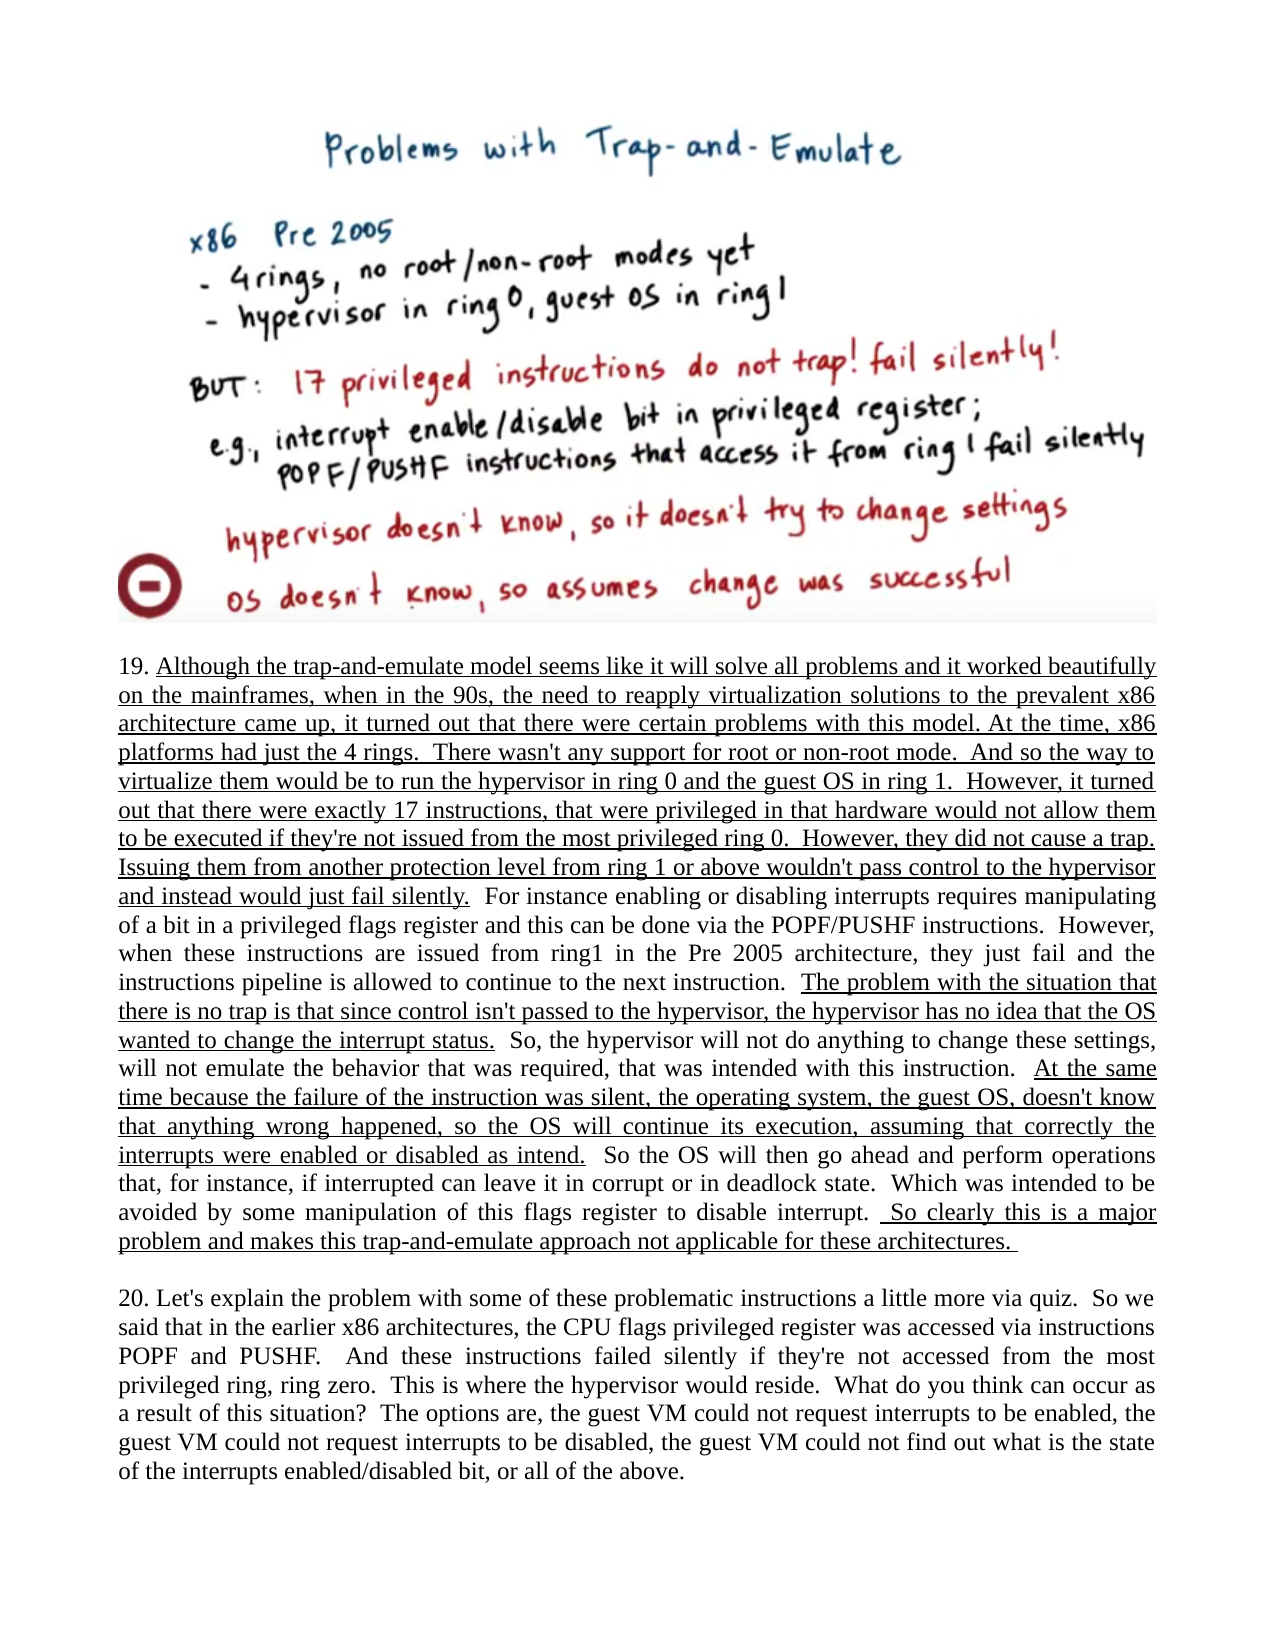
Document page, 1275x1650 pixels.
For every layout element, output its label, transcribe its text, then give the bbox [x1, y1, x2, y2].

text 20. Let's explain the problem with some of these problematic instructions a little more via quiz. So we said that in the earlier x86 architectures, the CPU flags privileged register was accessed via instructions POPF and PUSHF. And these instructions failed silently if they're not accessed from the most privileged ring, ring zero. This is where the hypervisor would reside. What do you think can occur as a result of this situation? The options are, the guest VM could not request interrupts to be enabled, the guest VM could not request interrupts to be disabled, the guest VM could not find out what is the state of the interrupts enabled/disabled bit, or all of the above. [118, 1283, 1157, 1485]
text wanted to change the interrupt status. So, the hypervisor will not do anything to change these settings, will not emulate the behavior that was required, that was intended with this instruction. At the same time because the failure of the instruction was silent, the operating system, the guest OS, doesn't know that anything wrong happened, so the OS will continue its execution, assuming that correctly the interrupts were enabled or disabled as intend. So the OS will then go ahead and perform operations that, for instance, if interrupted can leave it in corrupt or in deadlock state. Which was intended to be avoided by some manipulation of this flags register to disable interrupt. So clearly this is a major problem and makes this trap-and-emulate approach not applicable for these architectures. [118, 1022, 1157, 1255]
text to be executed if they're not issued from the most privileged ring 0. However, they did not cause a trap. Issuing them from another protection level from ring 1 or above wouldn't pass control to the hypervisor and instead would just fail silently. For instance enabling or disabling interrupts requires manipulating of a bit in a privileged flags register and this can be done via the POPF/PUSHF instructions. However, when these instructions are issued from ring1 in the Pre 2005 architecture, they just fail and the instructions pipeline is allowed to continue to the next instruction. The problem with the situation that there is no trap is that since control isn't passed to the hypervisor, the hypervisor has no idea that the OS [118, 821, 1157, 1021]
text platforms had just the 4 rings. There wasn't any support for root or non-root mode. And so the way to virtualize them would be to run the hypervisor in ring 0 and the guest OS in ring 1. However, it turned out that there were exactly 17 instructions, that were privileged in that hardware would not allow them [118, 735, 1157, 820]
text 19. Although the trap-and-emulate model seems like it will solve all problems and it worked beautifully on the mainframes, when in the 90s, the need to reapply virtualization solutions to the prevalent x86 architecture came up, it turned out that there were certain problems with this model. At the time, x86 [118, 651, 1157, 733]
picture [118, 118, 1157, 623]
